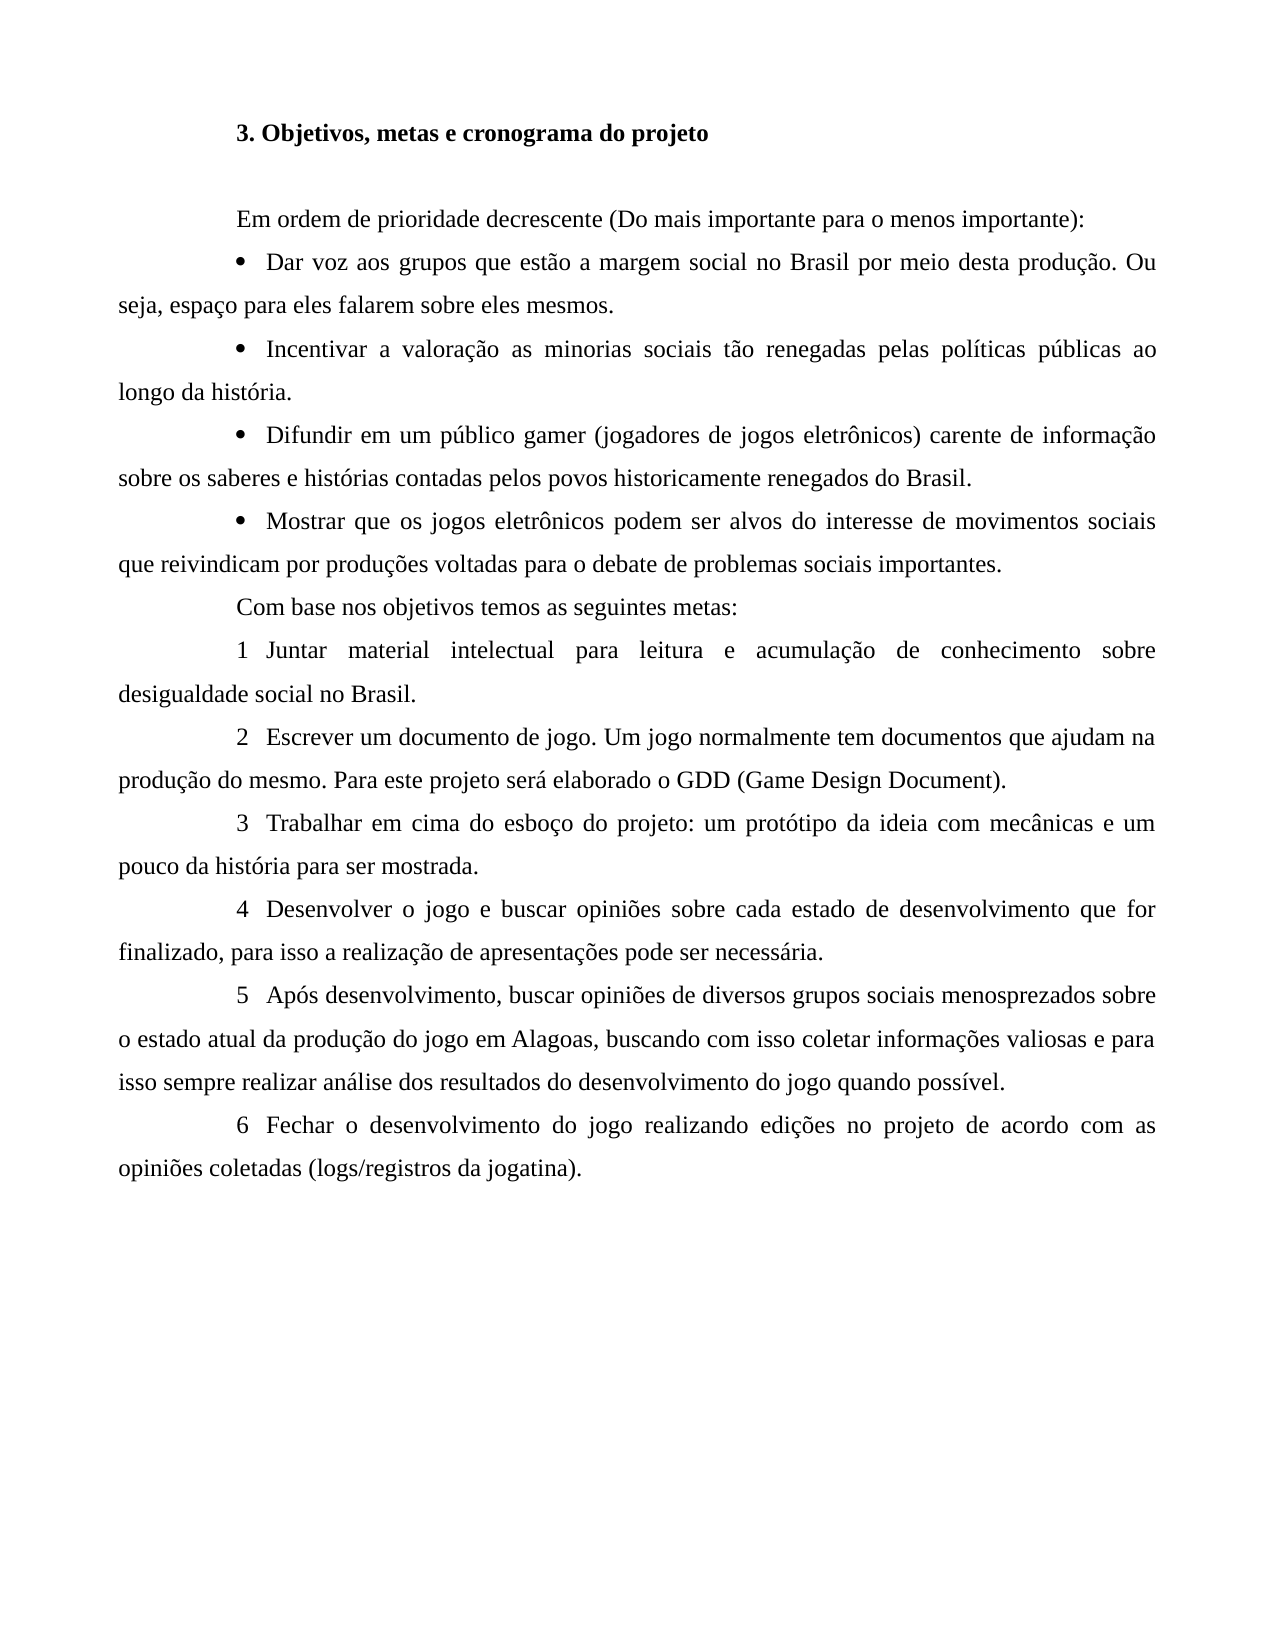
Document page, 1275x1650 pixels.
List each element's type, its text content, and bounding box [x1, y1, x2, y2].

list Escrever um documento de jogo. Um jogo normalmente tem documentos que ajudam na produção do mesmo. Para este projeto será elaborado o GDD (Game Design Document). [118, 722, 1157, 794]
list Após desenvolvimento, buscar opiniões de diversos grupos sociais menosprezados sobre o estado atual da produção do jogo em Alagoas, buscando com isso coletar informações valiosas e para isso sempre realizar análise dos resultados do desenvolvimento do jogo quando possível. [118, 981, 1157, 1096]
list Difundir em um público gamer (jogadores de jogos eletrônicos) carente de informação sobre os saberes e histórias contadas pelos povos historicamente renegados do Brasil. [118, 420, 1157, 492]
list Fechar o desenvolvimento do jogo realizando edições no projeto de acordo com as opiniões coletadas (logs/registros da jogatina). [118, 1110, 1157, 1182]
text Em ordem de prioridade decrescente (Do mais importante para o menos importante): [118, 204, 1157, 233]
text 3. Objetivos, metas e cronograma do projeto [118, 118, 1157, 147]
list Desenvolver o jogo e buscar opiniões sobre cada estado de desenvolvimento que for finalizado, para isso a realização de apresentações pode ser necessária. [118, 894, 1157, 966]
text Com base nos objetivos temos as seguintes metas: [118, 592, 1157, 621]
list Incentivar a valoração as minorias sociais tão renegadas pelas políticas públicas ao longo da história. [118, 334, 1157, 406]
list Juntar material intelectual para leitura e acumulação de conhecimento sobre desigualdade social no Brasil. [118, 636, 1157, 707]
list Mostrar que os jogos eletrônicos podem ser alvos do interesse de movimentos sociais que reivindicam por produções voltadas para o debate de problemas sociais importantes. [118, 506, 1157, 578]
list Dar voz aos grupos que estão a margem social no Brasil por meio desta produção. Ou seja, espaço para eles falarem sobre eles mesmos. [118, 247, 1157, 319]
list Trabalhar em cima do esboço do projeto: um protótipo da ideia com mecânicas e um pouco da história para ser mostrada. [118, 808, 1157, 880]
